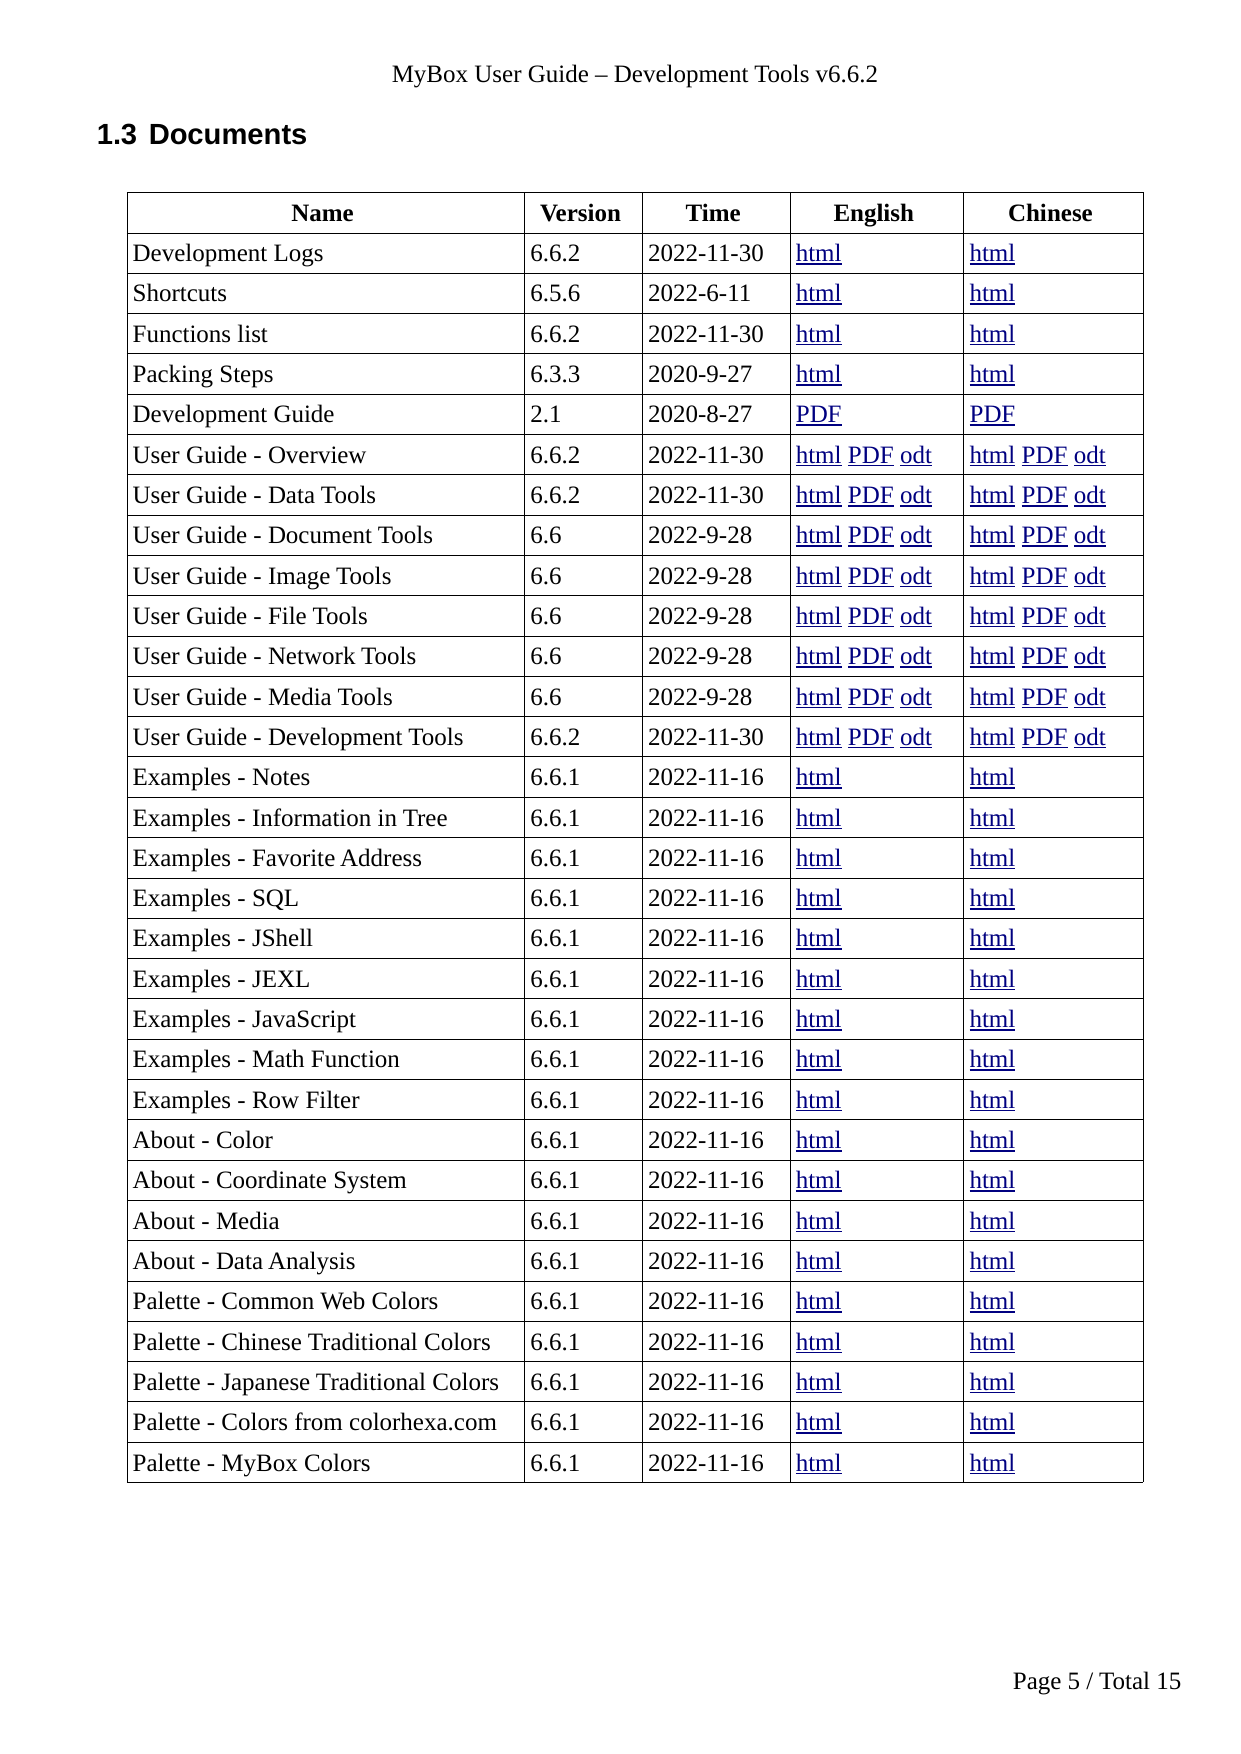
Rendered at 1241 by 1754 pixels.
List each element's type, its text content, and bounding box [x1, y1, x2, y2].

table_cell html [791, 1241, 963, 1281]
table_cell 2020-8-27 [643, 395, 790, 434]
table_cell Palette - MyBox Colors [128, 1443, 524, 1482]
table_cell Palette - Chinese Traditional Colors [128, 1322, 524, 1361]
table_cell 6.6.1 [525, 1120, 642, 1159]
table_cell Examples - SQL [128, 879, 524, 918]
table_header Version [525, 193, 642, 232]
table_cell 6.6.1 [525, 1201, 642, 1240]
table_cell 2022-11-16 [643, 1161, 790, 1200]
table_cell html [964, 1241, 1143, 1281]
table_cell User Guide - Data Tools [128, 475, 524, 514]
table_cell html [791, 1120, 963, 1159]
table_cell 2022-6-11 [643, 274, 790, 313]
table_cell html [791, 838, 963, 877]
table_cell 2022-11-30 [643, 717, 790, 756]
table_cell 2022-11-16 [643, 1443, 790, 1482]
table_cell 6.6.2 [525, 435, 642, 474]
table_cell html PDF odt [791, 637, 963, 676]
table_cell html [964, 354, 1143, 394]
table_cell Development Guide [128, 395, 524, 434]
table_cell 2022-11-30 [643, 475, 790, 514]
table_cell 6.6.1 [525, 1443, 642, 1482]
table_cell Palette - Common Web Colors [128, 1282, 524, 1321]
table_cell html [964, 1120, 1143, 1159]
table_cell 2022-11-30 [643, 314, 790, 353]
table_cell Examples - Information in Tree [128, 798, 524, 837]
table_cell html PDF odt [791, 717, 963, 756]
table_cell Examples - JShell [128, 919, 524, 958]
table_cell Packing Steps [128, 354, 524, 394]
table_cell 2022-11-16 [643, 959, 790, 998]
table_cell html [791, 879, 963, 918]
table_cell 2022-11-16 [643, 1080, 790, 1119]
table_cell User Guide - Overview [128, 435, 524, 474]
table_cell html PDF odt [964, 475, 1143, 514]
table_cell html [791, 1322, 963, 1361]
table_cell 6.6.1 [525, 919, 642, 958]
table_cell 2022-11-16 [643, 798, 790, 837]
table_cell 6.6.1 [525, 999, 642, 1039]
table_cell 6.5.6 [525, 274, 642, 313]
table_cell html PDF odt [964, 516, 1143, 555]
table_header Time [643, 193, 790, 232]
table_cell Palette - Japanese Traditional Colors [128, 1362, 524, 1401]
table_cell html [964, 838, 1143, 877]
table_cell html [791, 1443, 963, 1482]
table_cell Examples - Row Filter [128, 1080, 524, 1119]
table_cell 6.6.1 [525, 838, 642, 877]
table_cell html [964, 1282, 1143, 1321]
table_cell About - Data Analysis [128, 1241, 524, 1281]
table_cell html [964, 314, 1143, 353]
table_cell html PDF odt [964, 717, 1143, 756]
table_cell 2022-11-16 [643, 1040, 790, 1079]
table_cell 2022-9-28 [643, 596, 790, 636]
subtitle Documents [88, 117, 1181, 151]
table_cell 6.6.1 [525, 1161, 642, 1200]
table_cell 6.6.2 [525, 314, 642, 353]
table_cell Examples - Math Function [128, 1040, 524, 1079]
table_cell 6.3.3 [525, 354, 642, 394]
table_cell 2022-11-16 [643, 999, 790, 1039]
table_cell PDF [964, 395, 1143, 434]
table_cell html [791, 1201, 963, 1240]
table_cell html [791, 1402, 963, 1442]
table_cell 2022-11-30 [643, 234, 790, 273]
table_cell Examples - Favorite Address [128, 838, 524, 877]
table_cell 6.6.1 [525, 1080, 642, 1119]
table_cell 6.6.1 [525, 1241, 642, 1281]
table_cell PDF [791, 395, 963, 434]
table_cell Examples - JavaScript [128, 999, 524, 1039]
table_cell 6.6.2 [525, 717, 642, 756]
table_cell 6.6.1 [525, 1040, 642, 1079]
table_cell User Guide - Document Tools [128, 516, 524, 555]
table_cell 2022-11-16 [643, 919, 790, 958]
table_cell 6.6 [525, 516, 642, 555]
table_cell html [791, 234, 963, 273]
table_cell 6.6.1 [525, 798, 642, 837]
table_cell 2022-11-16 [643, 1201, 790, 1240]
table_cell html [791, 798, 963, 837]
table_cell 2022-11-16 [643, 757, 790, 797]
table_cell 6.6 [525, 677, 642, 716]
table_cell 2022-11-16 [643, 1362, 790, 1401]
table_cell 6.6 [525, 556, 642, 595]
table_cell html [791, 274, 963, 313]
table_header English [791, 193, 963, 232]
table_cell 2022-11-16 [643, 838, 790, 877]
table_cell html [964, 1443, 1143, 1482]
table_cell html [964, 1201, 1143, 1240]
table_cell html [791, 314, 963, 353]
table_cell html PDF odt [791, 556, 963, 595]
table_cell Examples - Notes [128, 757, 524, 797]
table_cell html [791, 919, 963, 958]
table_cell 6.6.1 [525, 879, 642, 918]
table_cell html PDF odt [791, 516, 963, 555]
table_cell html [964, 959, 1143, 998]
table_cell html PDF odt [791, 435, 963, 474]
table_cell html [964, 798, 1143, 837]
table_cell html [791, 1362, 963, 1401]
table_cell html PDF odt [964, 435, 1143, 474]
table_cell html [964, 919, 1143, 958]
table_cell html [791, 959, 963, 998]
table_cell Palette - Colors from colorhexa.com [128, 1402, 524, 1442]
table_header Chinese [964, 193, 1143, 232]
table_cell User Guide - Image Tools [128, 556, 524, 595]
table_cell About - Media [128, 1201, 524, 1240]
table_cell html [791, 757, 963, 797]
table_cell html [964, 234, 1143, 273]
table_cell 6.6.1 [525, 757, 642, 797]
table_cell html [791, 1282, 963, 1321]
table_cell html [791, 999, 963, 1039]
table_cell html [964, 879, 1143, 918]
table_cell Functions list [128, 314, 524, 353]
table_cell User Guide - Development Tools [128, 717, 524, 756]
table_cell About - Color [128, 1120, 524, 1159]
table_cell 2022-11-16 [643, 1241, 790, 1281]
table_cell html [791, 354, 963, 394]
table_cell html PDF odt [791, 596, 963, 636]
table_cell html [791, 1080, 963, 1119]
table_cell Development Logs [128, 234, 524, 273]
table_cell User Guide - Media Tools [128, 677, 524, 716]
table_cell html [964, 1322, 1143, 1361]
table_cell 6.6.1 [525, 959, 642, 998]
table_cell 6.6.1 [525, 1322, 642, 1361]
table_cell About - Coordinate System [128, 1161, 524, 1200]
table_cell 2022-11-30 [643, 435, 790, 474]
table_cell html [791, 1161, 963, 1200]
table_cell 2022-11-16 [643, 1322, 790, 1361]
table_cell 2022-9-28 [643, 637, 790, 676]
table_cell 6.6 [525, 637, 642, 676]
table_cell html [964, 757, 1143, 797]
table_cell Examples - JEXL [128, 959, 524, 998]
table_cell html [964, 1080, 1143, 1119]
table_cell html PDF odt [791, 475, 963, 514]
table_cell html [964, 1161, 1143, 1200]
table_cell 6.6.1 [525, 1362, 642, 1401]
table_header Name [128, 193, 524, 232]
table_cell html [964, 1040, 1143, 1079]
table_cell 2022-11-16 [643, 879, 790, 918]
table_cell User Guide - File Tools [128, 596, 524, 636]
table_cell 6.6.2 [525, 234, 642, 273]
table_cell 6.6.1 [525, 1282, 642, 1321]
table_cell 2.1 [525, 395, 642, 434]
table_cell 6.6.2 [525, 475, 642, 514]
table_cell html [964, 274, 1143, 313]
table_cell html PDF odt [964, 677, 1143, 716]
table_cell html [964, 999, 1143, 1039]
table_cell 2022-9-28 [643, 516, 790, 555]
table_cell html PDF odt [964, 637, 1143, 676]
table_cell 2022-11-16 [643, 1402, 790, 1442]
table_cell html [791, 1040, 963, 1079]
table_cell 6.6 [525, 596, 642, 636]
table_cell 2020-9-27 [643, 354, 790, 394]
table_cell 2022-9-28 [643, 556, 790, 595]
table_cell User Guide - Network Tools [128, 637, 524, 676]
table_cell html [964, 1362, 1143, 1401]
table_cell 2022-9-28 [643, 677, 790, 716]
table_cell html PDF odt [791, 677, 963, 716]
table_cell html PDF odt [964, 556, 1143, 595]
table_cell html PDF odt [964, 596, 1143, 636]
table_cell 2022-11-16 [643, 1282, 790, 1321]
table_cell html [964, 1402, 1143, 1442]
table_cell 2022-11-16 [643, 1120, 790, 1159]
table_cell Shortcuts [128, 274, 524, 313]
table_cell 6.6.1 [525, 1402, 642, 1442]
